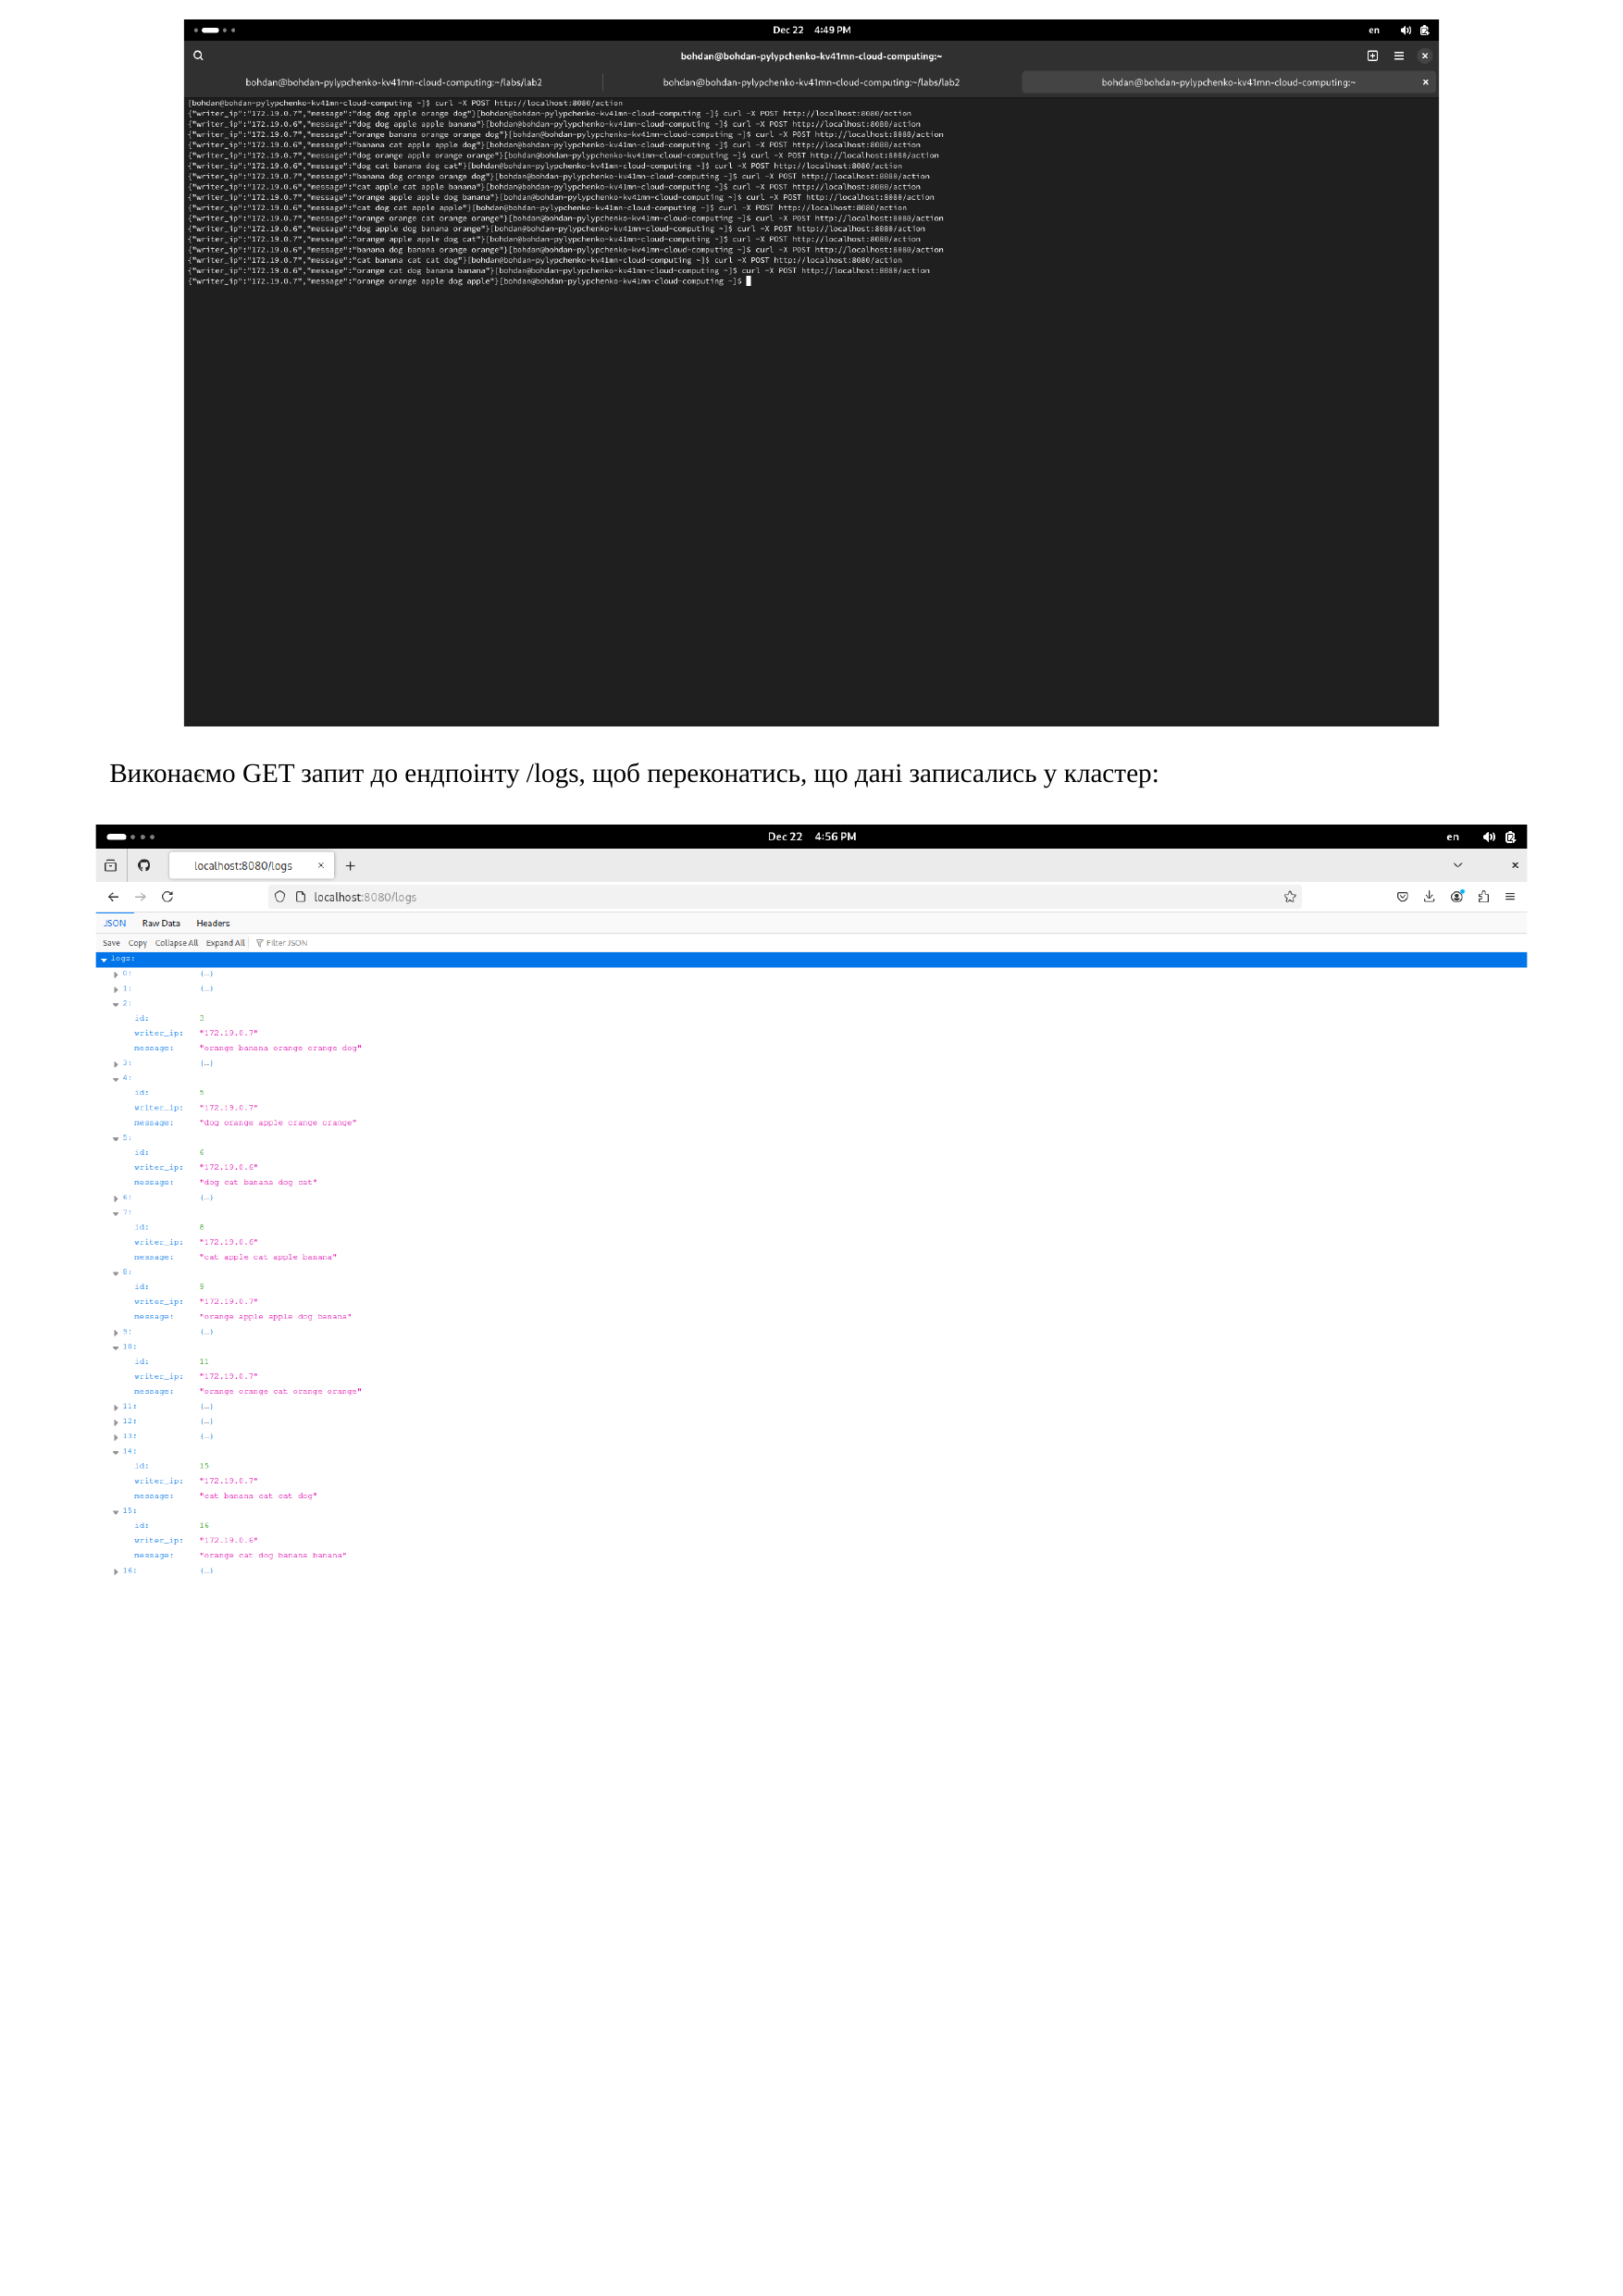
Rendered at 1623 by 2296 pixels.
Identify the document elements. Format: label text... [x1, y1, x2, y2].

text Виконаємо GET запит до ендпоінту /logs, щоб переконатись, що дані записались у кластер: [109, 109, 1514, 825]
text [109, 1631, 1514, 1693]
picture [183, 19, 1440, 726]
picture [95, 825, 1528, 1631]
